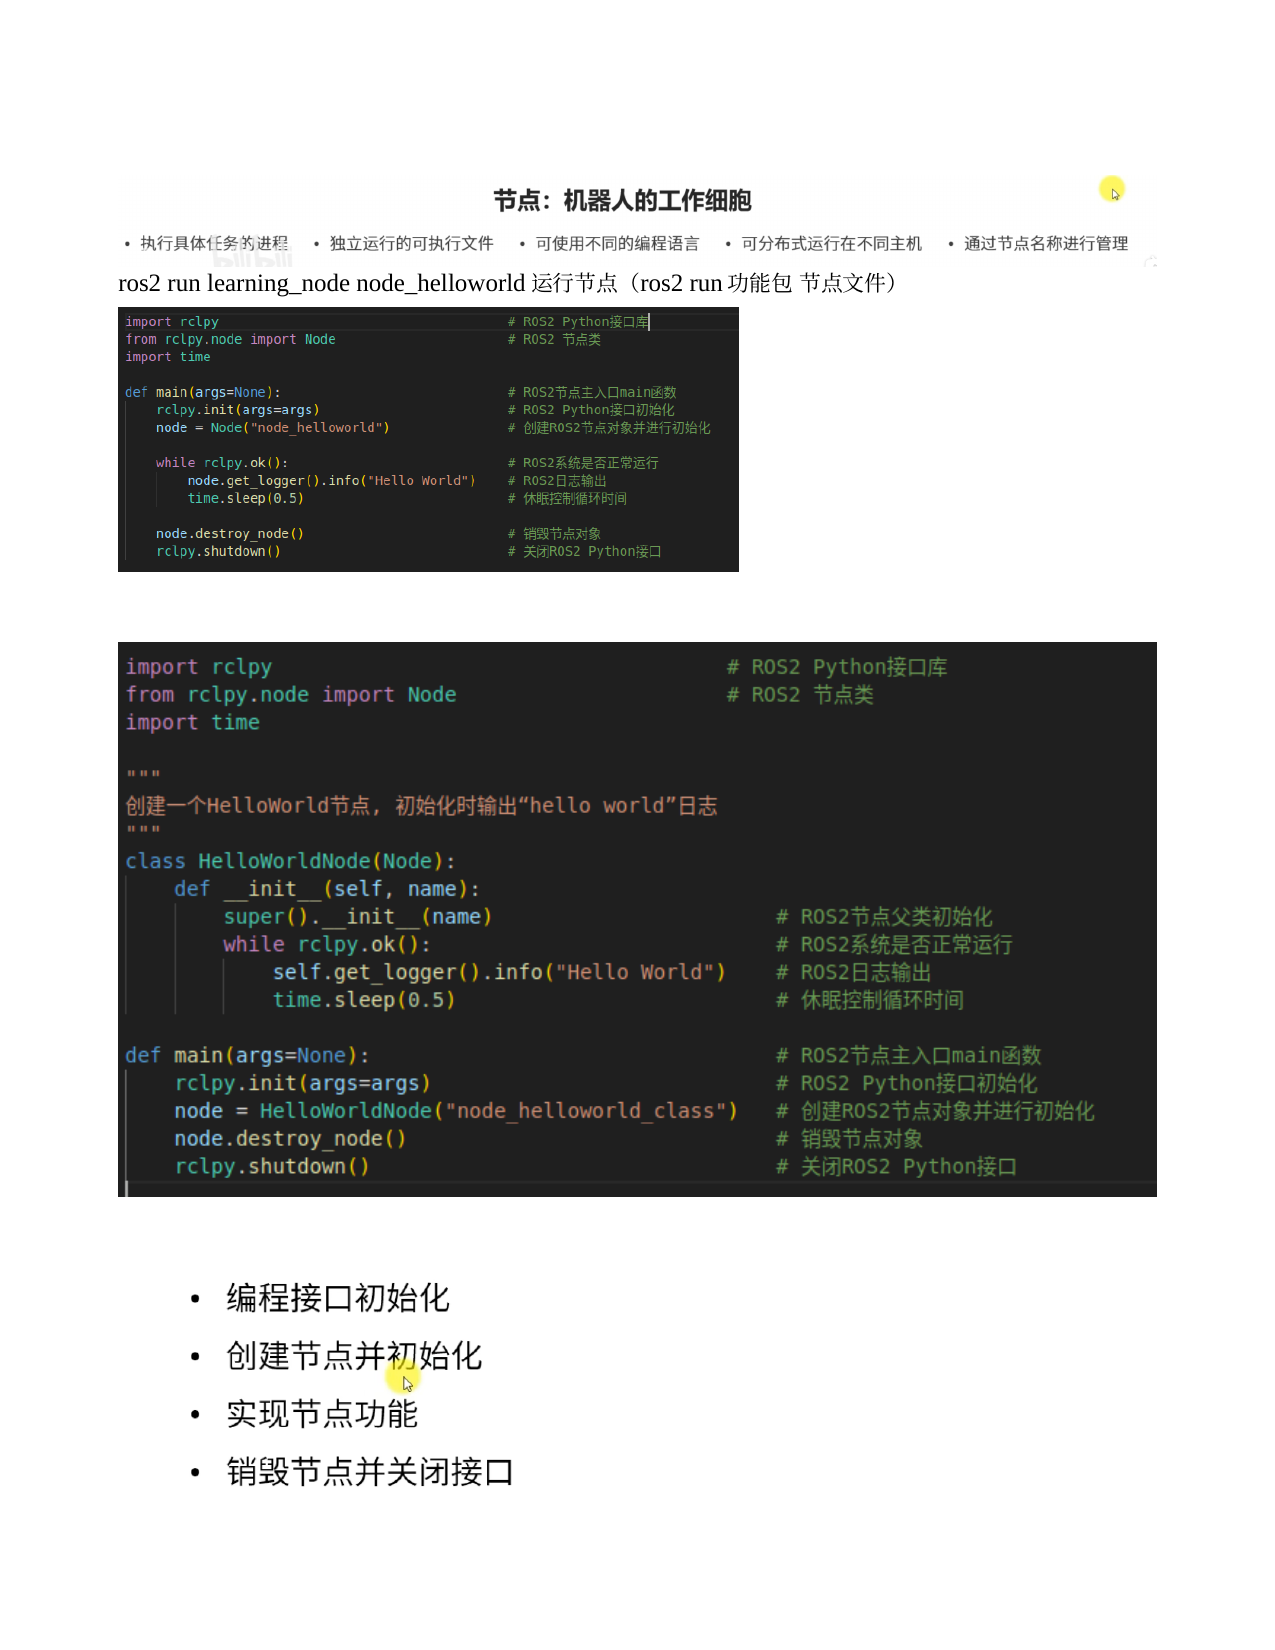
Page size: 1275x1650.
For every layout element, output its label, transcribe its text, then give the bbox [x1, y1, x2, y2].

text ros2 run learning_node node_helloworld运行节点（ros2 run功能包 节点文件） [118, 267, 1157, 298]
picture [165, 1272, 591, 1510]
picture [118, 307, 739, 572]
picture [118, 175, 1157, 267]
picture [118, 642, 1157, 1197]
